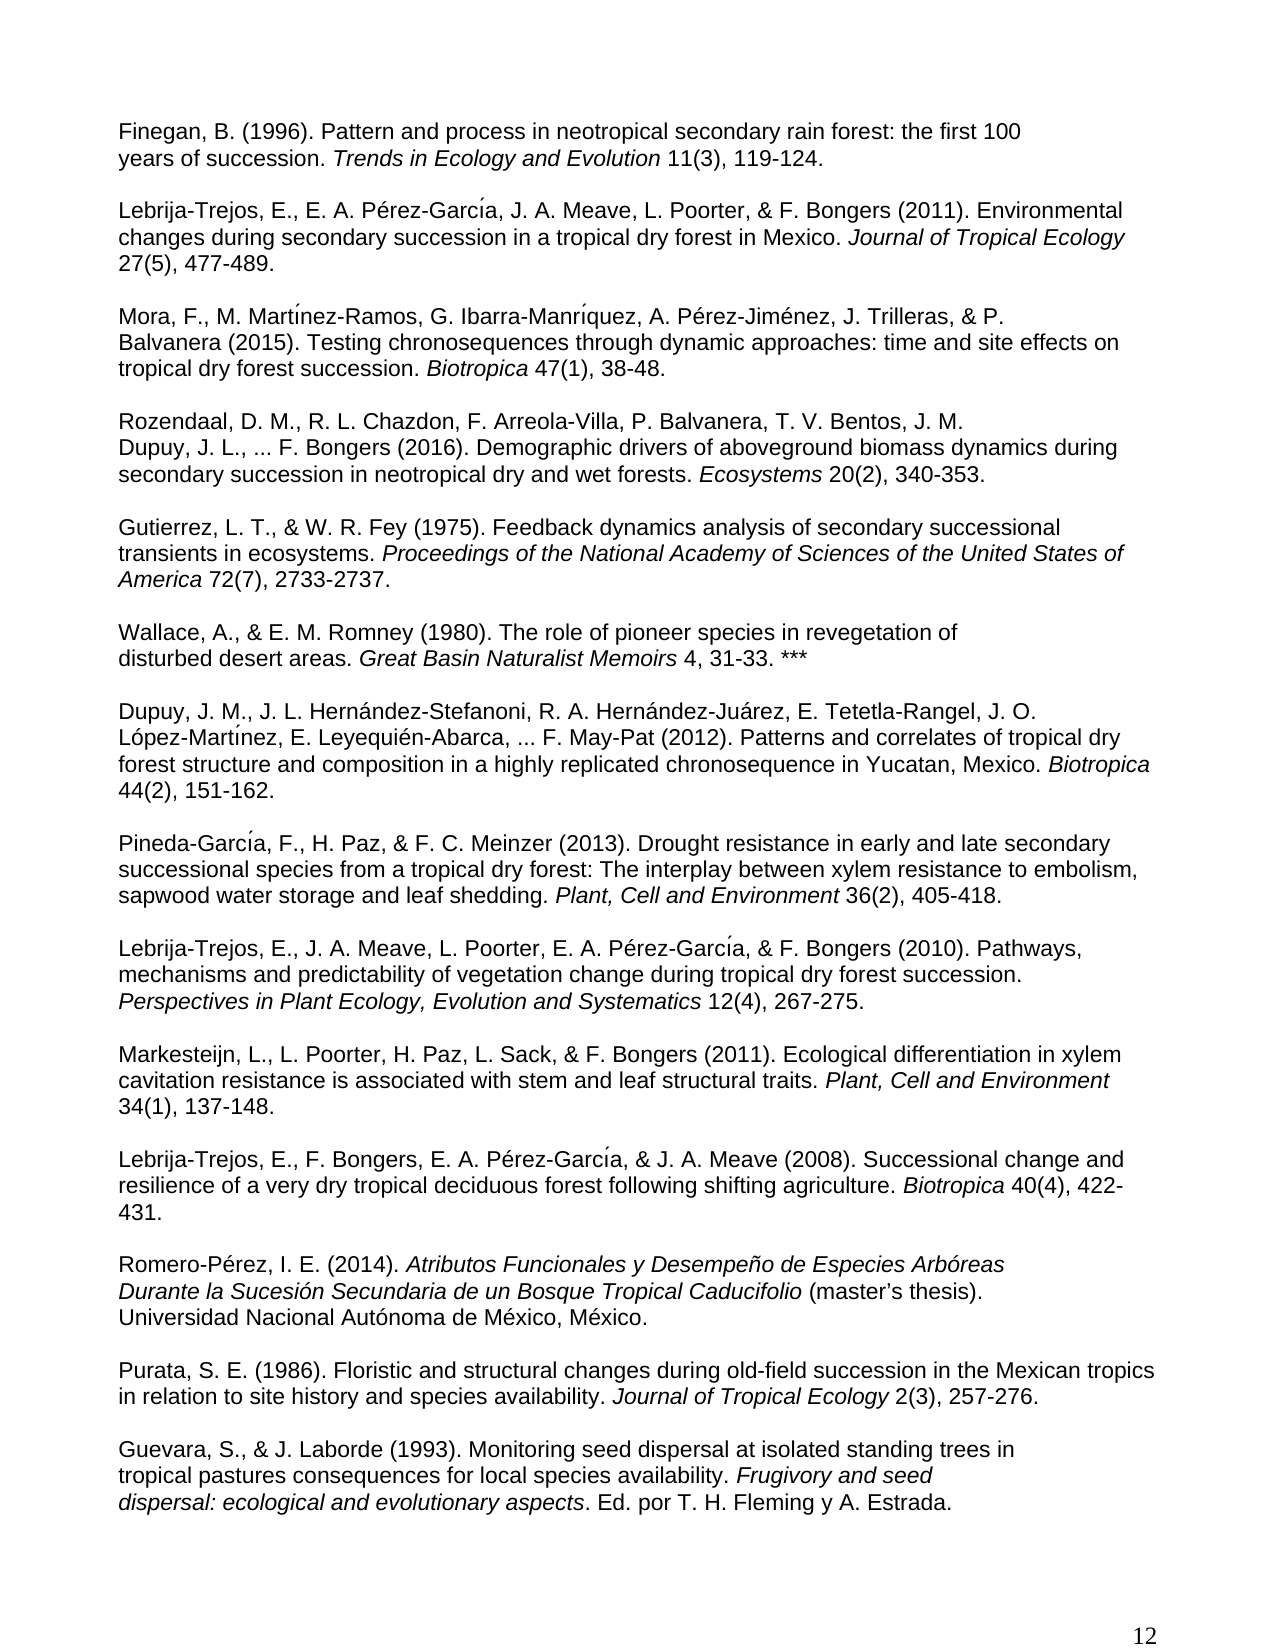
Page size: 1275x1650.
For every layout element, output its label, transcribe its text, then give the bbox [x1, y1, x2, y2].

text Dupuy, J. M., J. L. Hernández-Stefanoni, R. A. Hernández-Juárez, E. Tetetla-Rangel, J. O. [118, 698, 1157, 724]
text Durante la Sucesión Secundaria de un Bosque Tropical Caducifolio (master’s thesis). [118, 1278, 1157, 1304]
text Rozendaal, D. M., R. L. Chazdon, F. Arreola-Villa, P. Balvanera, T. V. Bentos, J. M. [118, 408, 1157, 434]
text Universidad Nacional Autónoma de México, México. [118, 1304, 1157, 1330]
text Gutierrez, L. T., & W. R. Fey (1975). Feedback dynamics analysis of secondary successional transients in ecosystems. Proceedings of the National Academy of Sciences of the United States of America 72(7), 2733-2737. [118, 513, 1157, 592]
text Markesteijn, L., L. Poorter, H. Paz, L. Sack, & F. Bongers (2011). Ecological differentiation in xylem cavitation resistance is associated with stem and leaf structural traits. Plant, Cell and Environment 34(1), 137-148. [118, 1041, 1157, 1119]
text tropical pastures consequences for local species availability. Frugivory and seed [118, 1462, 1157, 1488]
text disturbed desert areas. Great Basin Naturalist Memoirs 4, 31-33. *** [118, 645, 1157, 672]
text Mora, F., M. Martı́nez-Ramos, G. Ibarra-Manrı́quez, A. Pérez-Jiménez, J. Trilleras, & P. [118, 303, 1157, 329]
text Lebrija-Trejos, E., F. Bongers, E. A. Pérez-Garcı́a, & J. A. Meave (2008). Successional change and resilience of a very dry tropical deciduous forest following shifting agriculture. Biotropica 40(4), 422-431. [118, 1146, 1157, 1225]
text Dupuy, J. L., ... F. Bongers (2016). Demographic drivers of aboveground biomass dynamics during secondary succession in neotropical dry and wet forests. Ecosystems 20(2), 340-353. [118, 434, 1157, 487]
text Finegan, B. (1996). Pattern and process in neotropical secondary rain forest: the first 100 [118, 118, 1157, 144]
text Purata, S. E. (1986). Floristic and structural changes during old-field succession in the Mexican tropics in relation to site history and species availability. Journal of Tropical Ecology 2(3), 257-276. [118, 1357, 1157, 1409]
text Romero-Pérez, I. E. (2014). Atributos Funcionales y Desempeño de Especies Arbóreas [118, 1251, 1157, 1278]
text López-Martı́nez, E. Leyequién-Abarca, ... F. May-Pat (2012). Patterns and correlates of tropical dry forest structure and composition in a highly replicated chronosequence in Yucatan, Mexico. Biotropica 44(2), 151-162. [118, 724, 1157, 803]
text Balvanera (2015). Testing chronosequences through dynamic approaches: time and site effects on tropical dry forest succession. Biotropica 47(1), 38-48. [118, 329, 1157, 382]
text dispersal: ecological and evolutionary aspects. Ed. por T. H. Fleming y A. Estrada. [118, 1488, 1157, 1515]
text Guevara, S., & J. Laborde (1993). Monitoring seed dispersal at isolated standing trees in [118, 1436, 1157, 1462]
text Lebrija-Trejos, E., E. A. Pérez-Garcı́a, J. A. Meave, L. Poorter, & F. Bongers (2011). Environmental changes during secondary succession in a tropical dry forest in Mexico. Journal of Tropical Ecology 27(5), 477-489. [118, 197, 1157, 276]
text years of succession. Trends in Ecology and Evolution 11(3), 119-124. [118, 144, 1157, 171]
text Pineda-Garcı́a, F., H. Paz, & F. C. Meinzer (2013). Drought resistance in early and late secondary successional species from a tropical dry forest: The interplay between xylem resistance to embolism, sapwood water storage and leaf shedding. Plant, Cell and Environment 36(2), 405-418. [118, 830, 1157, 909]
text Wallace, A., & E. M. Romney (1980). The role of pioneer species in revegetation of [118, 619, 1157, 645]
text Lebrija-Trejos, E., J. A. Meave, L. Poorter, E. A. Pérez-Garcı́a, & F. Bongers (2010). Pathways, mechanisms and predictability of vegetation change during tropical dry forest succession. Perspectives in Plant Ecology, Evolution and Systematics 12(4), 267-275. [118, 935, 1157, 1014]
